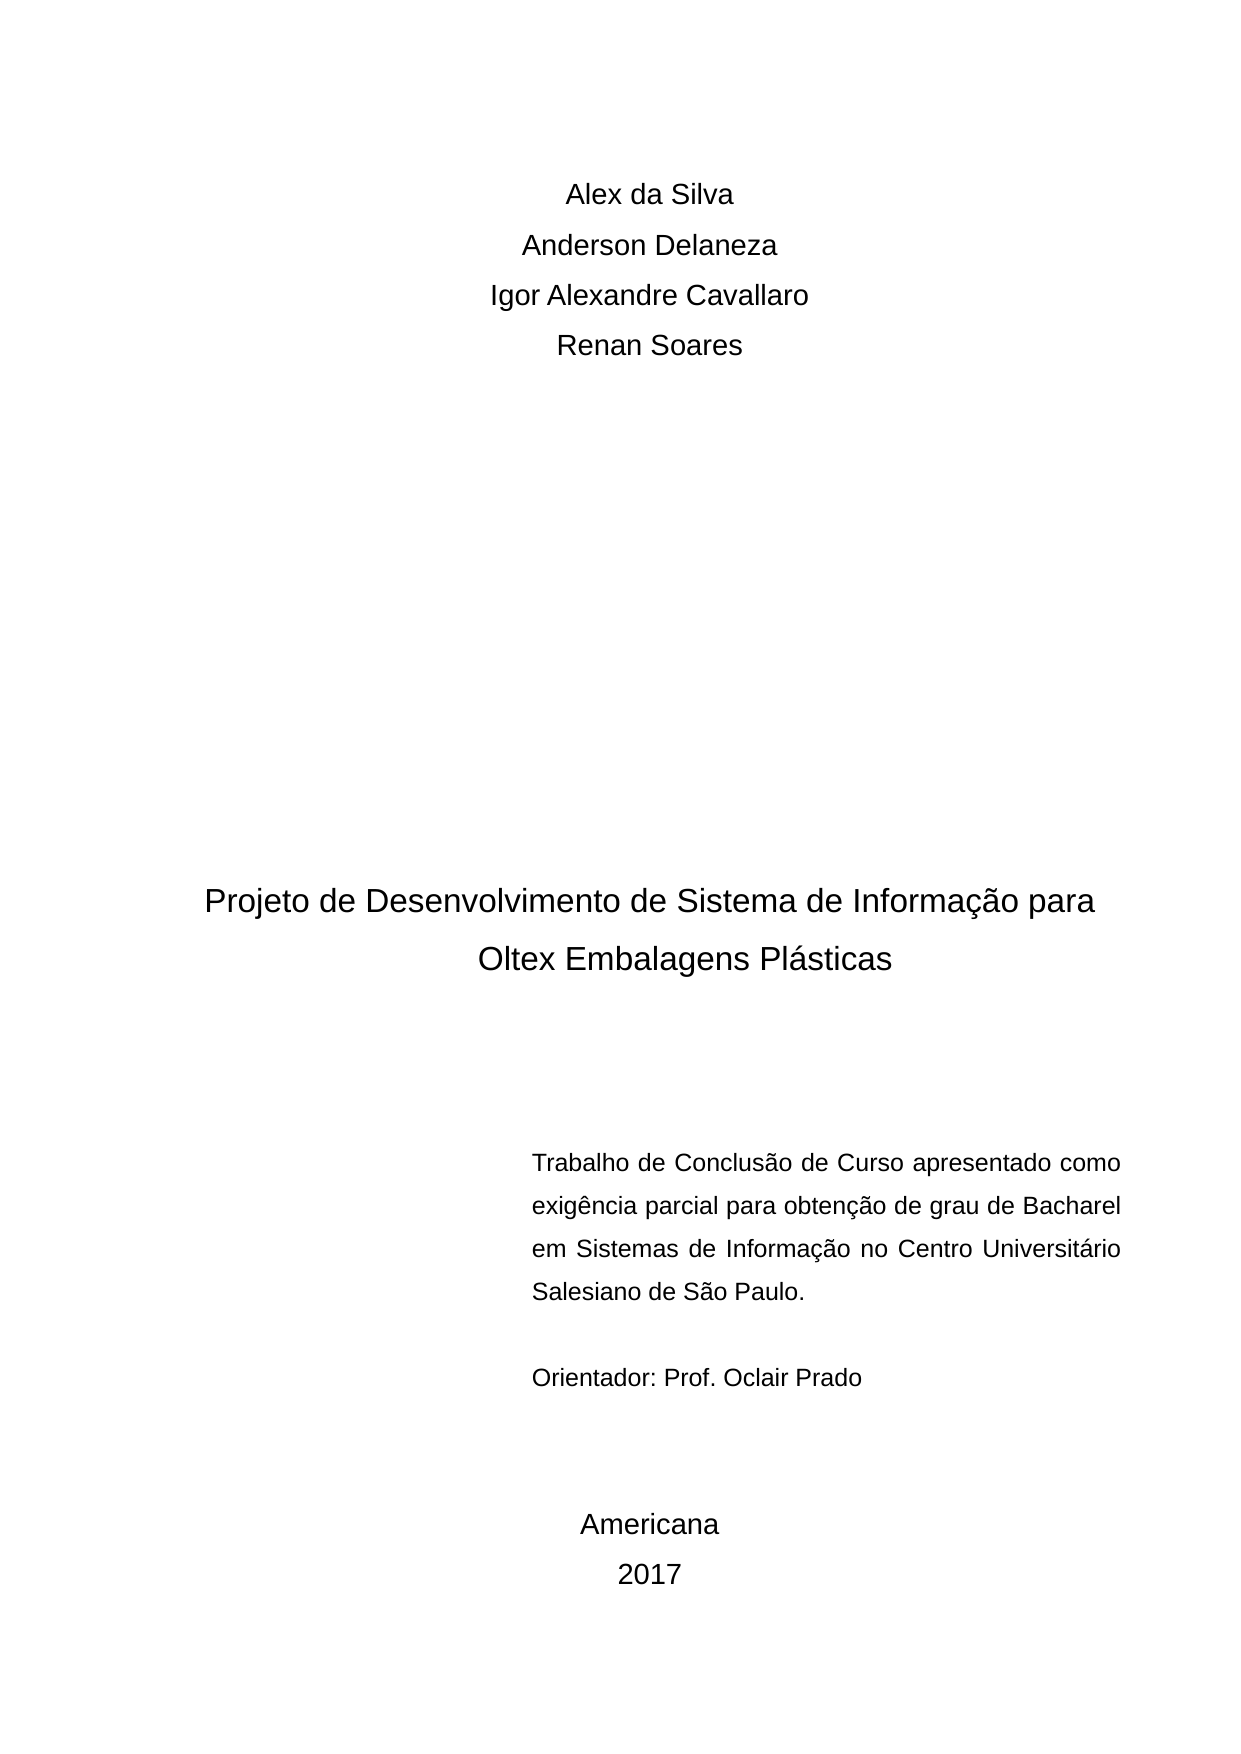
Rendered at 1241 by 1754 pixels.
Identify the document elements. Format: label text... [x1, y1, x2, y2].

text Oltex Embalagens Plásticas [177, 939, 1122, 978]
text Trabalho de Conclusão de Curso apresentado como exigência parcial para obtenção de grau de Bacharel em Sistemas de Informação no Centro Universitário Salesiano de São Paulo. [532, 1148, 1122, 1306]
text Projeto de Desenvolvimento de Sistema de Informação para [177, 882, 1122, 920]
text Orientador: Prof. Oclair Prado [532, 1363, 1122, 1392]
text Igor Alexandre Cavallaro [177, 278, 1122, 311]
text 2017 [177, 1557, 1122, 1591]
text Renan Soares [177, 328, 1122, 362]
text Anderson Delaneza [177, 227, 1122, 261]
text Americana [177, 1507, 1122, 1541]
text Alex da Silva [177, 177, 1122, 211]
